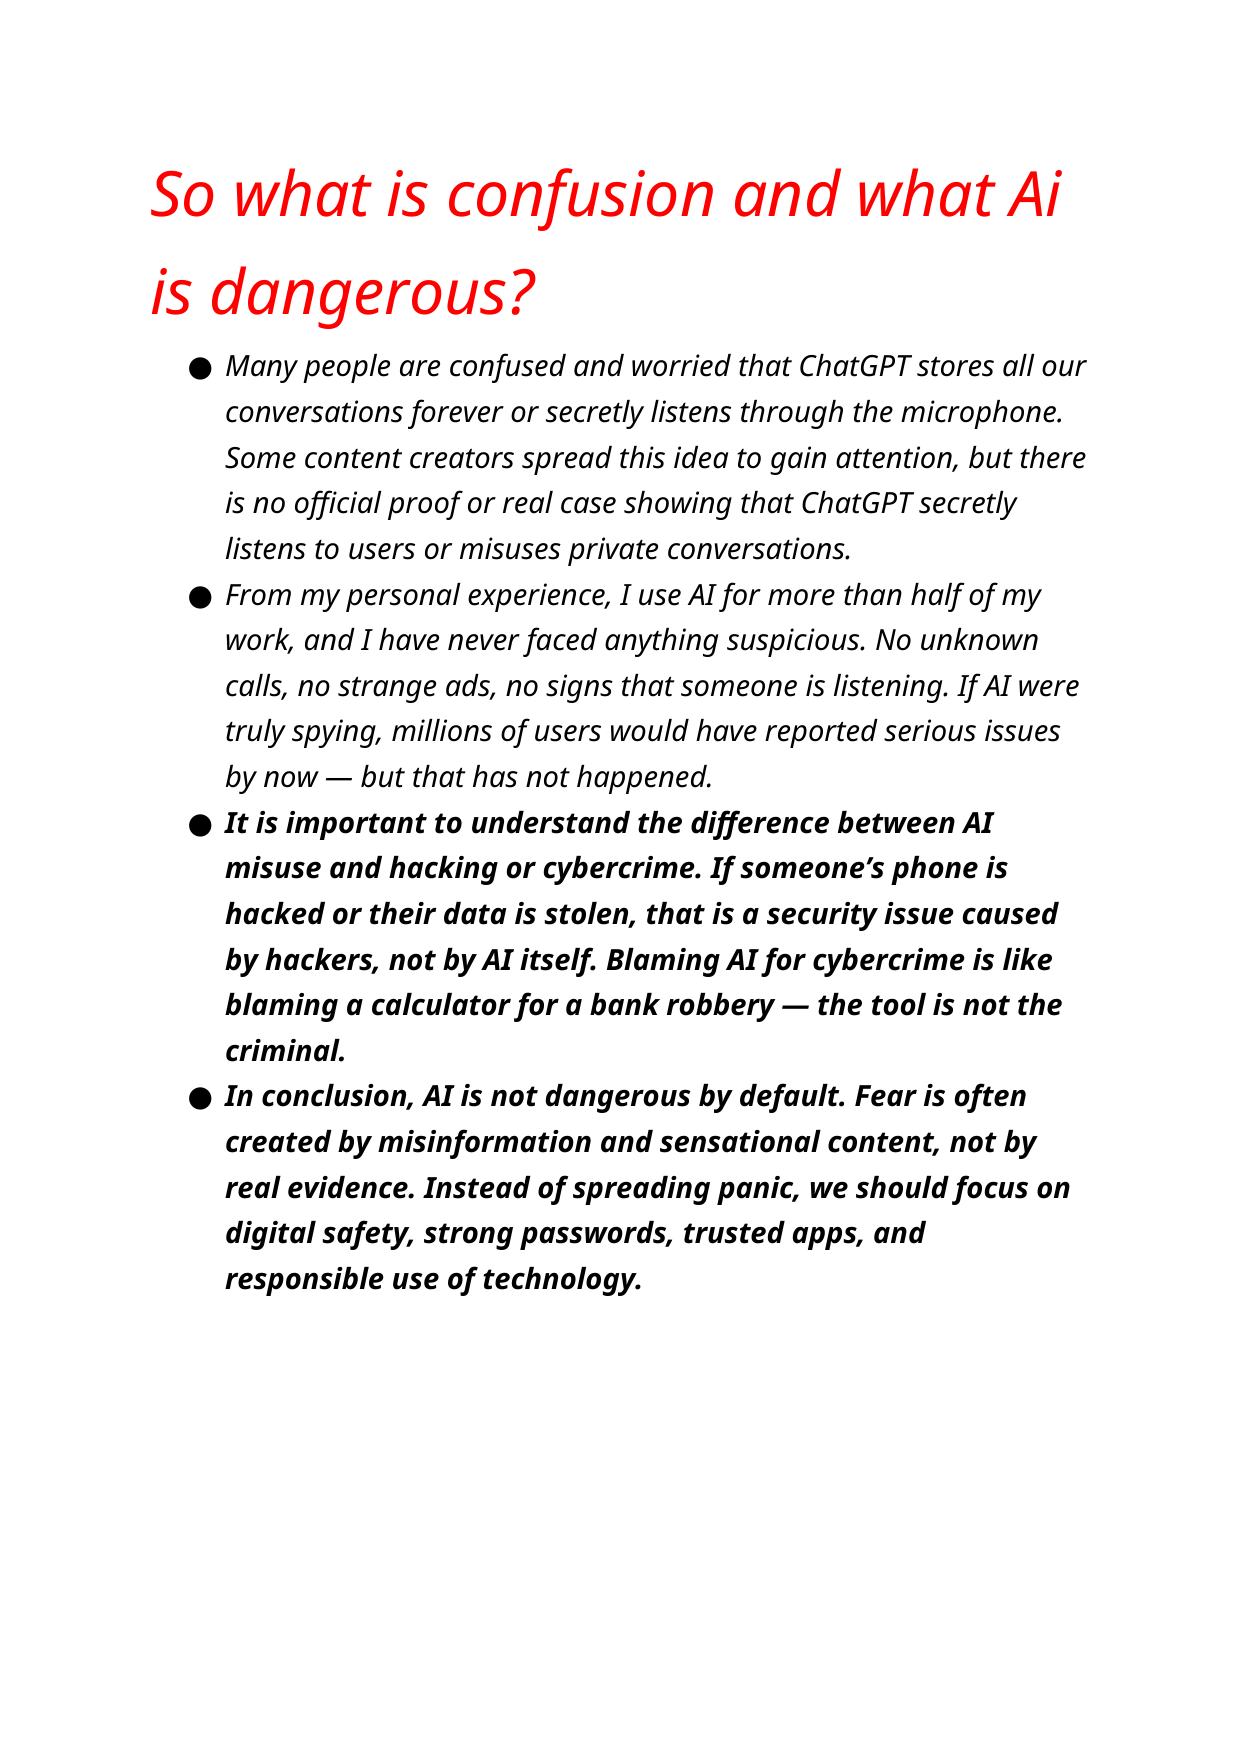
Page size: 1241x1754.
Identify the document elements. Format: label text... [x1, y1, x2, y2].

list It is important to understand the difference between AI misuse and hacking or cybercrime. If someone’s phone is hacked or their data is stolen, that is a security issue caused by hackers, not by AI itself. Blaming AI for cybercrime is like blaming a calculator for a bank robbery — the tool is not the criminal. [187, 802, 1090, 1070]
list Many people are confused and worried that ChatGPT stores all our conversations forever or secretly listens through the microphone. Some content creators spread this idea to gain attention, but there is no official proof or real case showing that ChatGPT secretly listens to users or misuses private conversations. [187, 346, 1090, 568]
list In conclusion, AI is not dangerous by default. Fear is often created by misinformation and sensational content, not by real evidence. Instead of spreading panic, we should focus on digital safety, strong passwords, trusted apps, and responsible use of technology. [187, 1076, 1090, 1298]
list From my personal experience, I use AI for more than half of my work, and I have never faced anything suspicious. No unknown calls, no strange ads, no signs that someone is listening. If AI were truly spying, millions of users would have reported serious issues by now — but that has not happened. [187, 574, 1090, 796]
text So what is confusion and what Ai is dangerous? [150, 150, 1090, 333]
